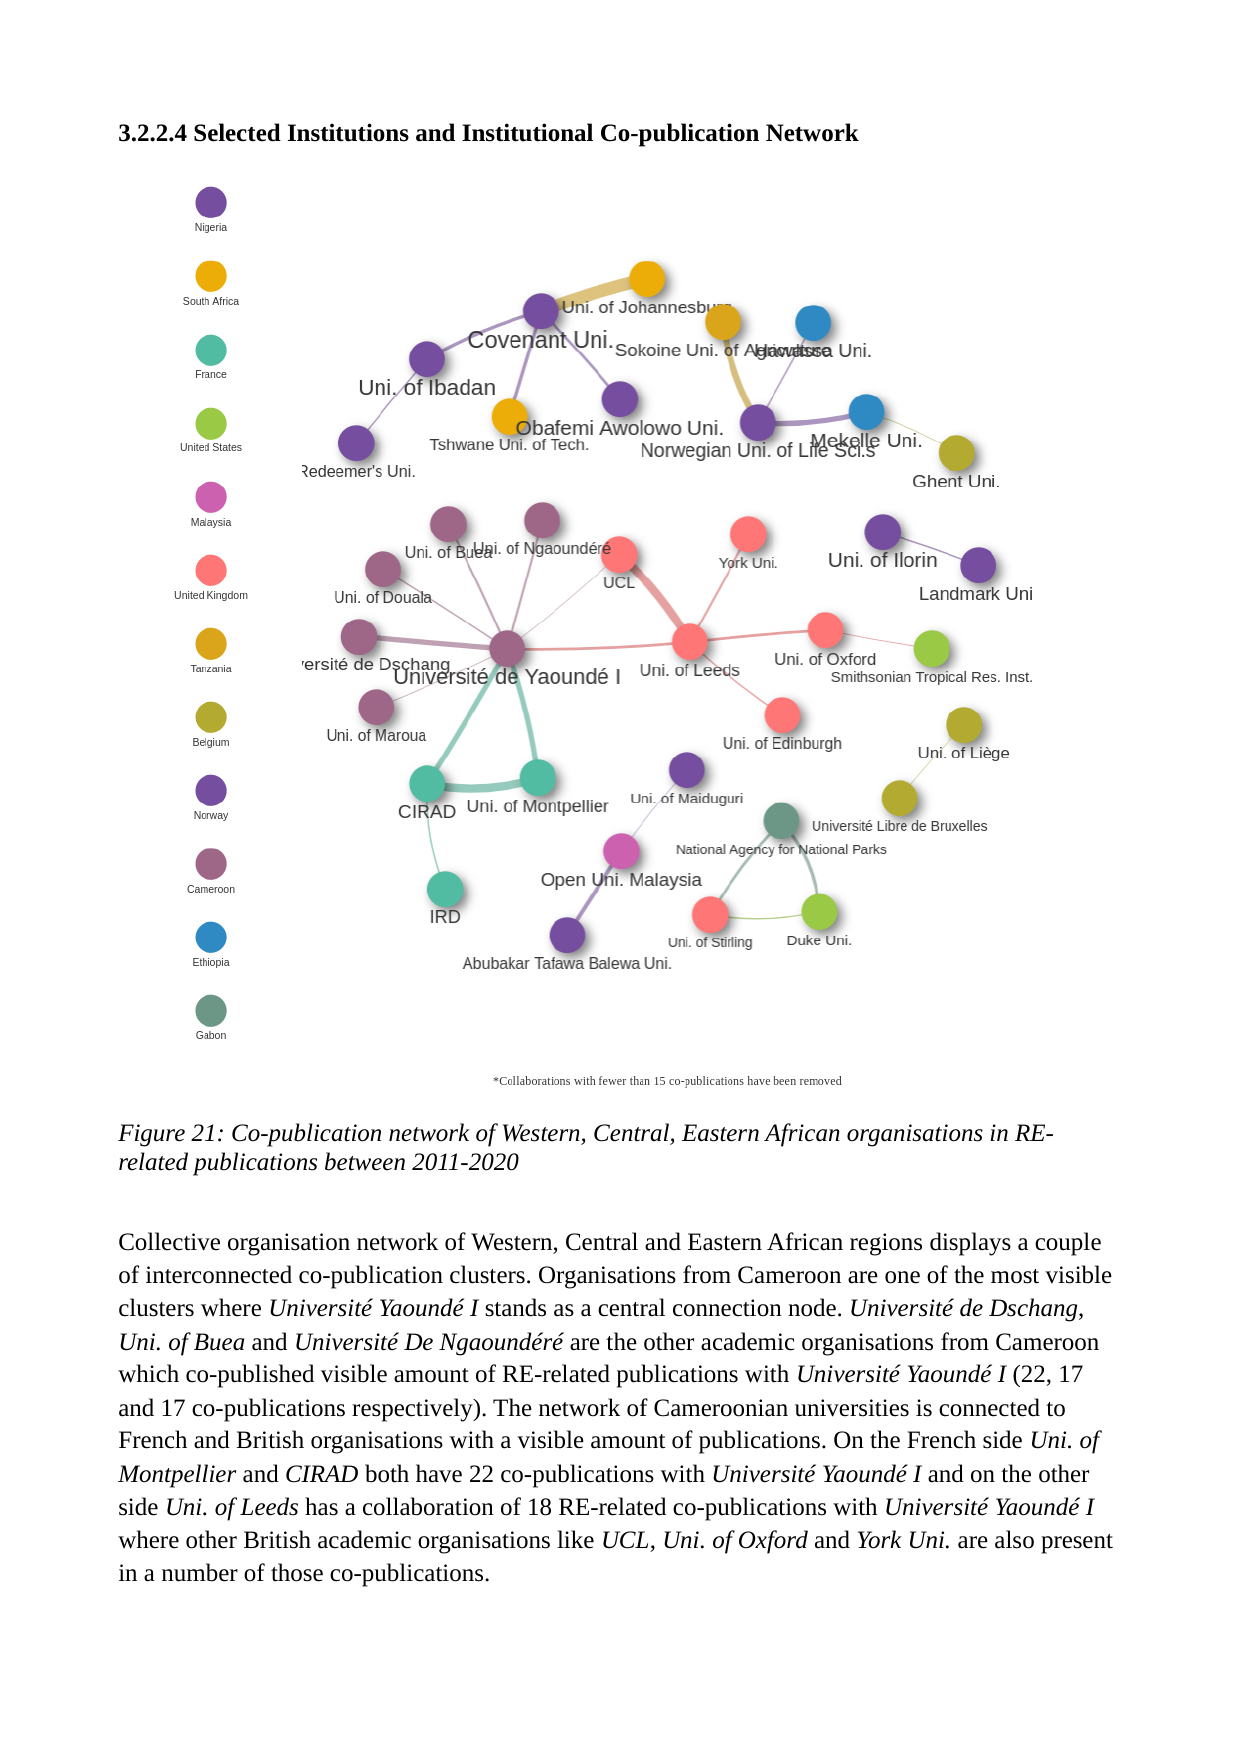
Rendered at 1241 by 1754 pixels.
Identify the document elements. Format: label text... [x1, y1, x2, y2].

picture [118, 171, 1123, 1119]
subtitle 3.2.2.4 Selected Institutions and Institutional Co-publication Network [118, 118, 1122, 147]
text Figure 21: Co-publication network of Western, Central, Eastern African organisations in RE-related publications between 2011-2020 [118, 1119, 1122, 1176]
text Collective organisation network of Western, Central and Eastern African regions displays a couple of interconnected co-publication clusters. Organisations from Cameroon are one of the most visible clusters where Université Yaoundé I stands as a central connection node. Université de Dschang, Uni. of Buea and Université De Ngaoundéré are the other academic organisations from Cameroon which co-published visible amount of RE-related publications with Université Yaoundé I (22, 17 and 17 co-publications respectively). The network of Cameroonian universities is connected to French and British organisations with a visible amount of publications. On the French side Uni. of Montpellier and CIRAD both have 22 co-publications with Université Yaoundé I and on the other side Uni. of Leeds has a collaboration of 18 RE-related co-publications with Université Yaoundé I where other British academic organisations like UCL, Uni. of Oxford and York Uni. are also present in a number of those co-publications. [118, 1227, 1122, 1586]
